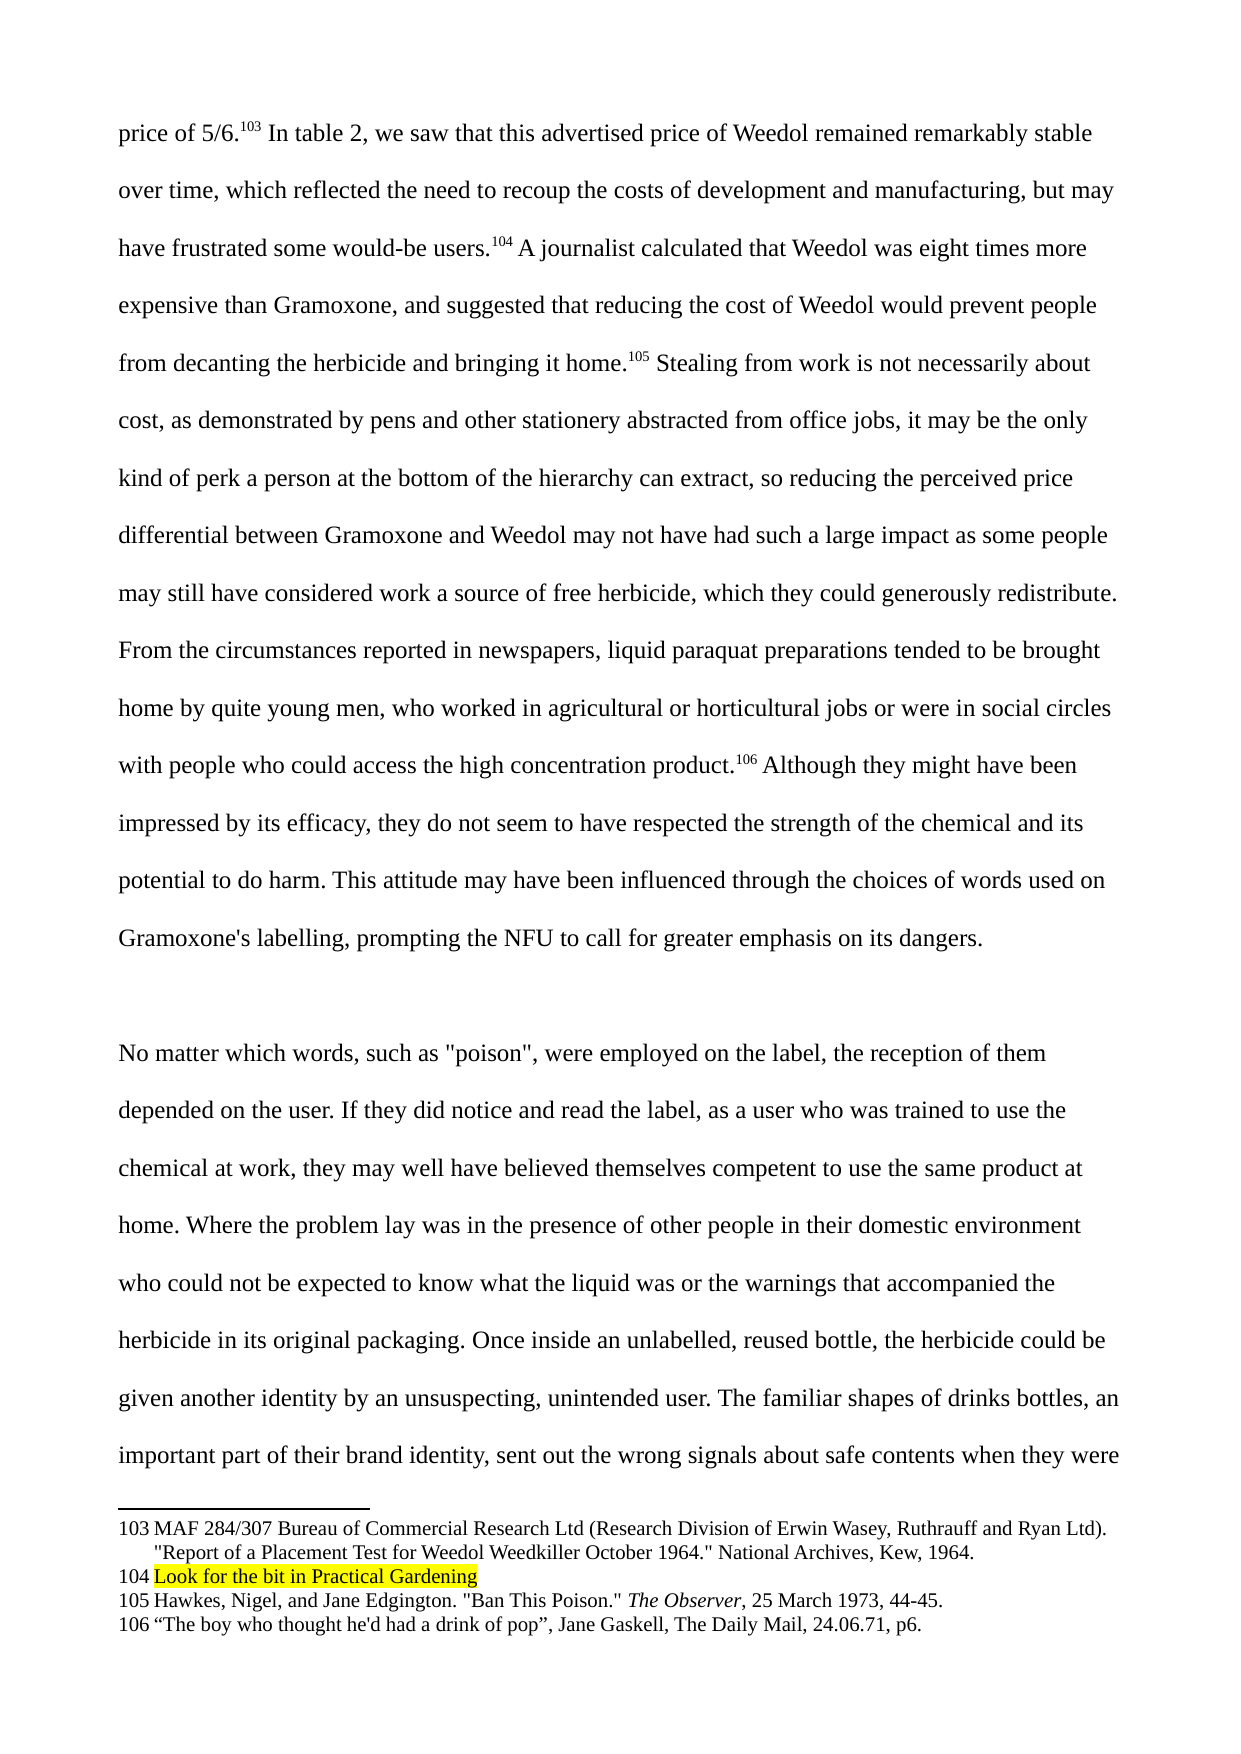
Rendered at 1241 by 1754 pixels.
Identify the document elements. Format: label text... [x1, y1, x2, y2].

text No matter which words, such as "poison", were employed on the label, the reception of them depended on the user. If they did notice and read the label, as a user who was trained to use the chemical at work, they may well have believed themselves competent to use the same product at home. Where the problem lay was in the presence of other people in their domestic environment who could not be expected to know what the liquid was or the warnings that accompanied the herbicide in its original packaging. Once inside an unlabelled, reused bottle, the herbicide could be given another identity by an unsuspecting, unintended user. The familiar shapes of drinks bottles, an important part of their brand identity, sent out the wrong signals about safe contents when they were reused to store agrochemicals. The bottles of concentrated herbicide found their way into bags, glove compartments, sheds, and kitchens where they were mistaken for dark coloured drinks: cordial, dandelion and burdock, cola, beer, wine, or sherrythen swigged by curious or thirsty children, teens and adults, with very serious and sad consequences. A mouthful could be lethal, even if it was spat out. [118, 1038, 1122, 1469]
text “The boy who thought he'd had a drink of pop”, Jane Gaskell, The Daily Mail, 24.06.71, p6. [118, 1612, 1122, 1636]
text MAF 284/307 Bureau of Commercial Research Ltd (Research Division of Erwin Wasey, Ruthrauff and Ryan Ltd). "Report of a Placement Test for Weedol Weedkiller October 1964." National Archives, Kew, 1964. [118, 1516, 1122, 1564]
text None of the other reported cases of accidental poisoning were linked so closely to the chemical company and or hinted at any repercussions for the supplier of the chemical. Yet there were numerous poisonings that occurred because people stored small quantities of the weedkiller in bottles at home. MAFF described people who brought home Gramoxone as trying to avoid the expense of buying Weedol. Market research revealed that from the start, potential users expected the price for such a product to be between 3/7 – 4/- rather than the maximum recommended retail price of 5/6. In table 2, we saw that this advertised price of Weedol remained remarkably stable over time, which reflected the need to recoup the costs of development and manufacturing, but may have frustrated some would-be users. A journalist calculated that Weedol was eight times more expensive than Gramoxone, and suggested that reducing the cost of Weedol would prevent people from decanting the herbicide and bringing it home. Stealing from work is not necessarily about cost, as demonstrated by pens and other stationery abstracted from office jobs, it may be the only kind of perk a person at the bottom of the hierarchy can extract, so reducing the perceived price differential between Gramoxone and Weedol may not have had such a large impact as some people may still have considered work a source of free herbicide, which they could generously redistribute. From the circumstances reported in newspapers, liquid paraquat preparations tended to be brought home by quite young men, who worked in agricultural or horticultural jobs or were in social circles with people who could access the high concentration product. Although they might have been impressed by its efficacy, they do not seem to have respected the strength of the chemical and its potential to do harm. This attitude may have been influenced through the choices of words used on Gramoxone's labelling, prompting the NFU to call for greater emphasis on its dangers. [118, 118, 1122, 952]
text Hawkes, Nigel, and Jane Edgington. "Ban This Poison." The Observer, 25 March 1973, 44-45. [118, 1588, 1122, 1612]
text Look for the bit in Practical Gardening [118, 1564, 1122, 1588]
